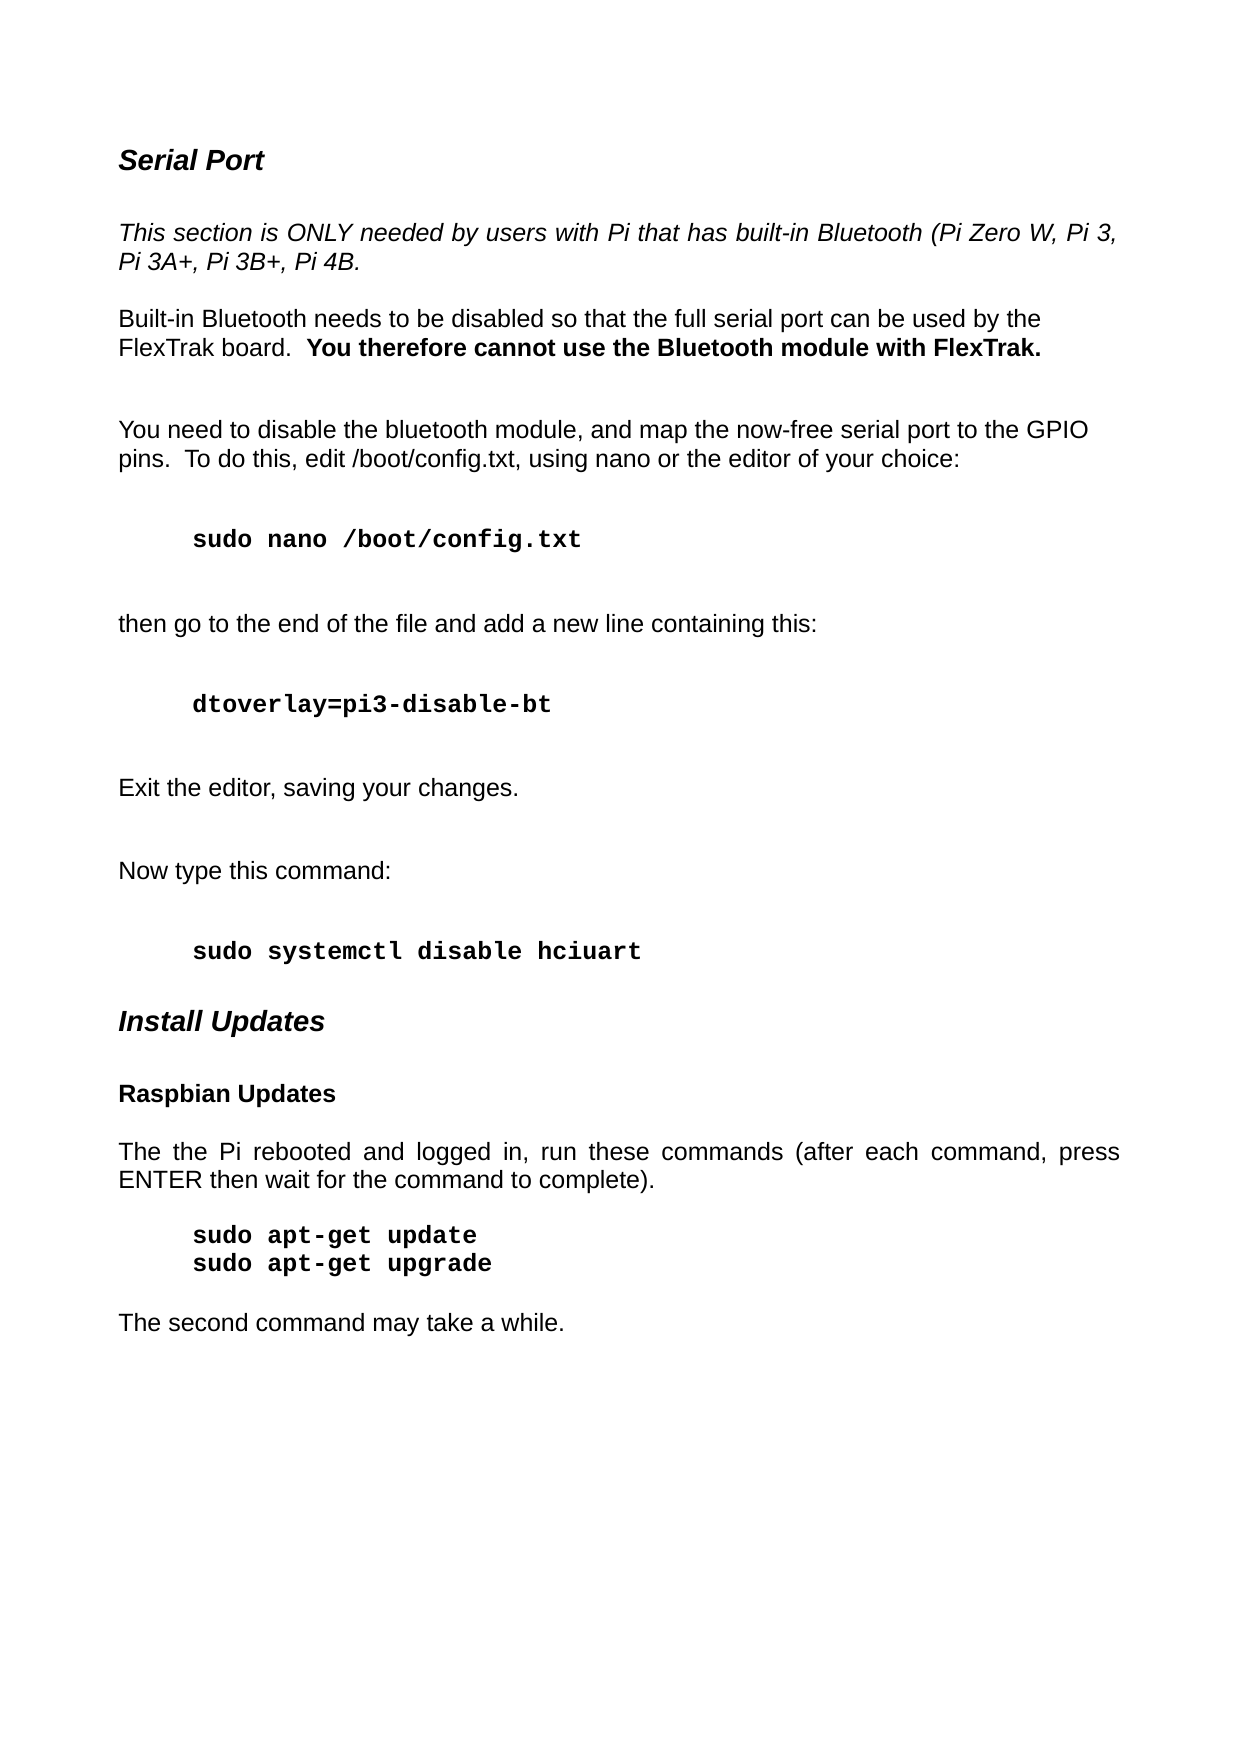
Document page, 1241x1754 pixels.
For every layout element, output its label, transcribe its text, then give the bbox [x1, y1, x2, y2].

text sudo nano /boot/config.txt [118, 527, 1122, 555]
subtitle Serial Port [118, 143, 1122, 177]
subtitle Install Updates [118, 1004, 1122, 1038]
text sudo apt-get upgrade [192, 1251, 1122, 1279]
text Exit the editor, saving your changes. [118, 773, 1122, 802]
text sudo apt-get update [192, 1223, 1122, 1251]
text The the Pi rebooted and logged in, run these commands (after each command, press ENTER then wait for the command to complete). [118, 1136, 1122, 1194]
text You need to disable the bluetooth module, and map the now-free serial port to the GPIO pins. To do this, edit /boot/config.txt, using nano or the editor of your choice: [118, 415, 1122, 473]
text Raspbian Updates [118, 1079, 1122, 1108]
text then go to the end of the file and add a new line containing this: [118, 609, 1122, 637]
text Built-in Bluetooth needs to be disabled so that the full serial port can be used by the FlexTrak board. You therefore cannot use the Bluetooth module with FlexTrak. [118, 304, 1122, 362]
text sudo systemctl disable hciuart [118, 938, 1122, 967]
text This section is ONLY needed by users with Pi that has built-in Bluetooth (Pi Zero W, Pi 3, Pi 3A+, Pi 3B+, Pi 4B. [118, 218, 1122, 275]
text Now type this command: [118, 856, 1122, 884]
text dtoverlay=pi3-disable-bt [118, 691, 1122, 719]
text The second command may take a while. [118, 1308, 1122, 1337]
